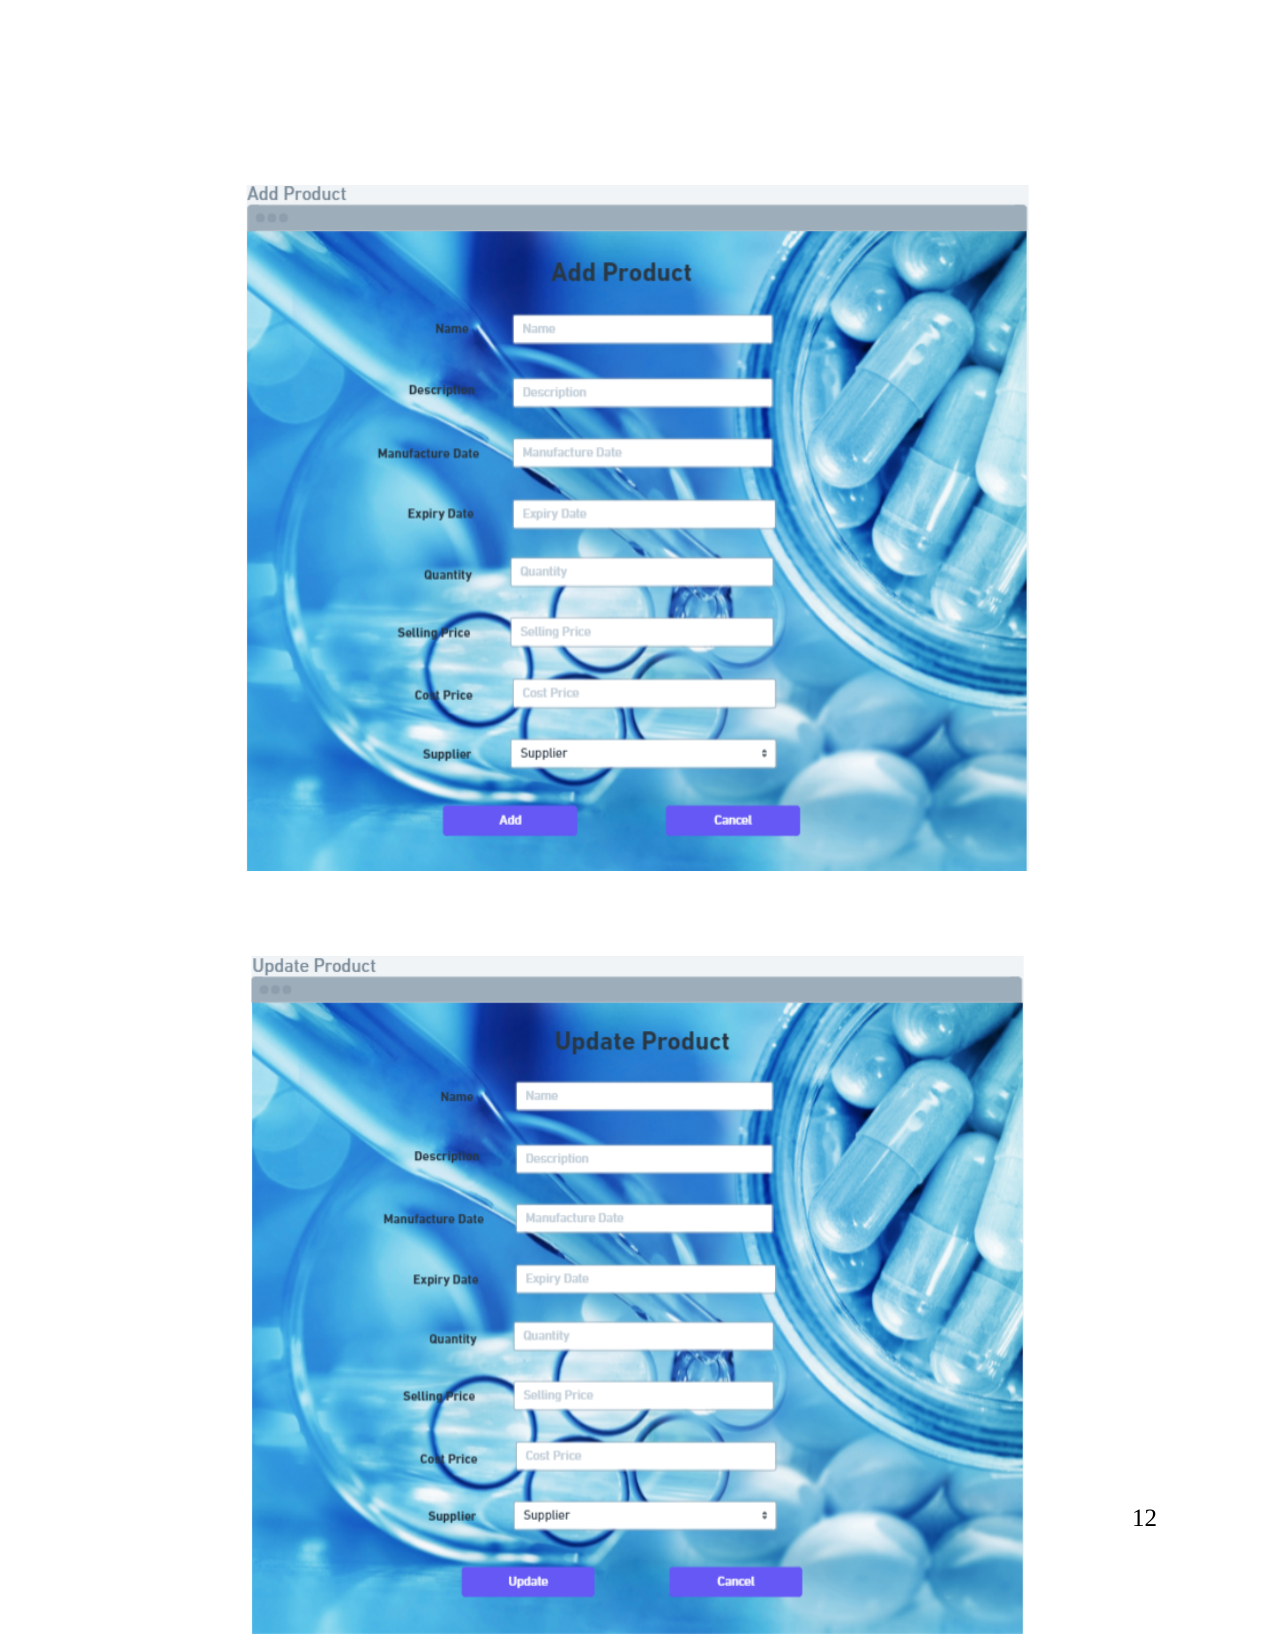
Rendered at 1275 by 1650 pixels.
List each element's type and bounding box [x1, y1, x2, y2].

picture [251, 956, 1024, 1634]
picture [246, 185, 1029, 871]
